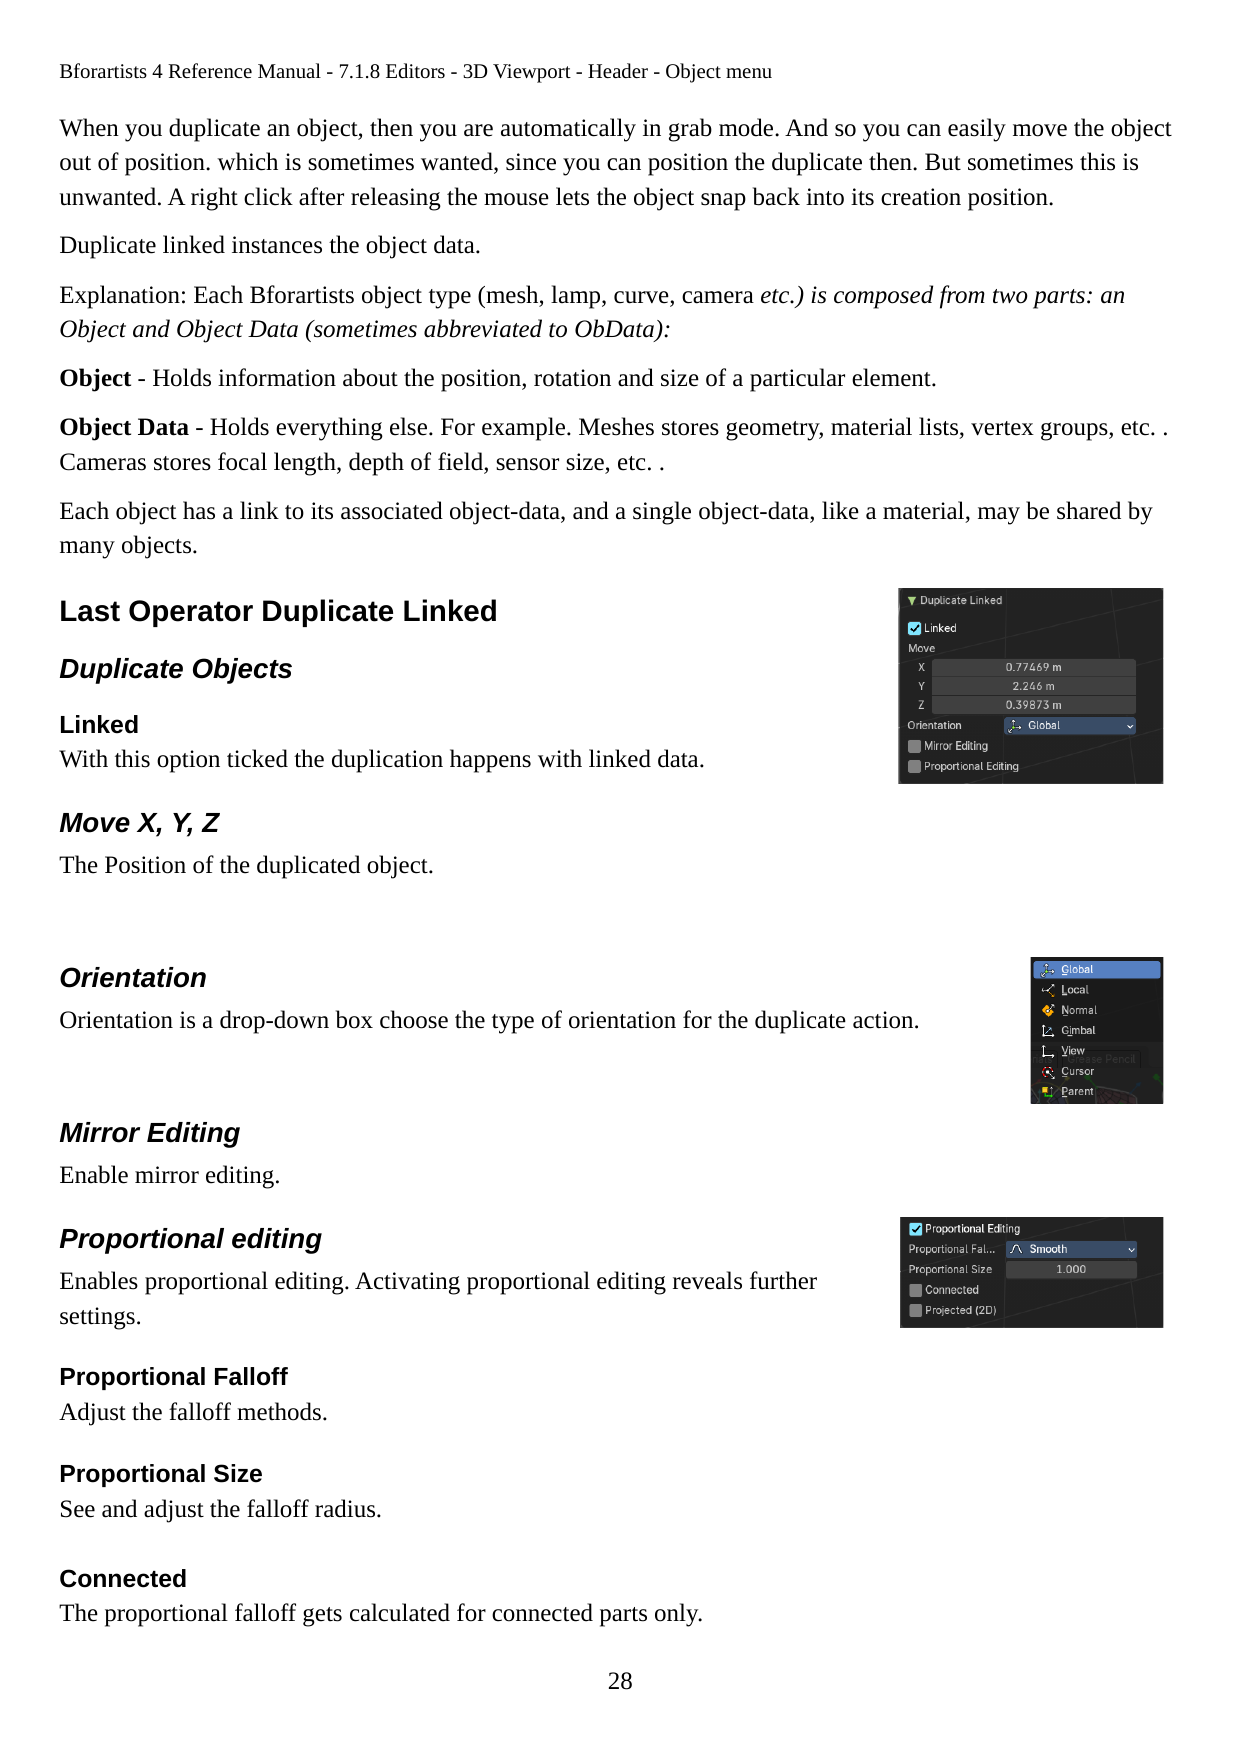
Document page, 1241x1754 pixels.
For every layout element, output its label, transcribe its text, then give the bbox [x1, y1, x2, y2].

text Adjust the falloff methods. [59, 1397, 1181, 1426]
subtitle [1164, 710, 1181, 738]
text Enables proportional editing. Activating proportional editing reveals further settings. [59, 1266, 1181, 1330]
subtitle Duplicate Objects [59, 653, 898, 685]
text The Position of the duplicated object. [59, 851, 1181, 879]
text Explanation: Each Bforartists object type (mesh, lamp, curve, camera etc.) is composed from two parts: an Object and Object Data (sometimes abbreviated to ObData): [59, 280, 1181, 343]
text See and adjust the falloff radius. [59, 1494, 1181, 1522]
picture [900, 1217, 1164, 1328]
picture [898, 588, 1164, 784]
text Orientation is a drop-down box choose the type of orientation for the duplicate action. [59, 1006, 1030, 1034]
text Object - Holds information about the position, rotation and size of a particular element. [59, 363, 1181, 392]
text Object Data - Holds everything else. For example. Meshes stores geometry, material lists, vertex groups, etc. . Cameras stores focal length, depth of field, sensor size, etc. . [59, 412, 1181, 476]
subtitle Orientation [59, 961, 1030, 993]
subtitle [1164, 1222, 1181, 1254]
text Duplicate linked instances the object data. [59, 231, 1181, 259]
text With this option ticked the duplication happens with linked data. [59, 744, 898, 773]
subtitle Proportional editing [59, 1222, 900, 1254]
text When you duplicate an object, then you are automatically in grab mode. And so you can easily move the object out of position. which is sometimes wanted, since you can position the duplicate then. But sometimes this is unwanted. A right click after releasing the mouse lets the object snap back into its creation position. [59, 113, 1181, 210]
text Each object has a link to its associated object-data, and a single object-data, like a material, may be shared by many objects. [59, 496, 1181, 559]
subtitle Connected [59, 1564, 1181, 1592]
subtitle [1164, 961, 1181, 993]
subtitle Move X, Y, Z [59, 806, 1181, 838]
subtitle [1164, 653, 1181, 685]
subtitle Mirror Editing [59, 1116, 1181, 1148]
subtitle Proportional Falloff [59, 1362, 1181, 1391]
text The proportional falloff gets calculated for connected parts only. [59, 1598, 1181, 1627]
picture [1030, 957, 1164, 1104]
subtitle Linked [59, 710, 898, 738]
subtitle Last Operator Duplicate Linked [59, 594, 898, 628]
text Enable mirror editing. [59, 1161, 1181, 1189]
subtitle Proportional Size [59, 1459, 1181, 1487]
